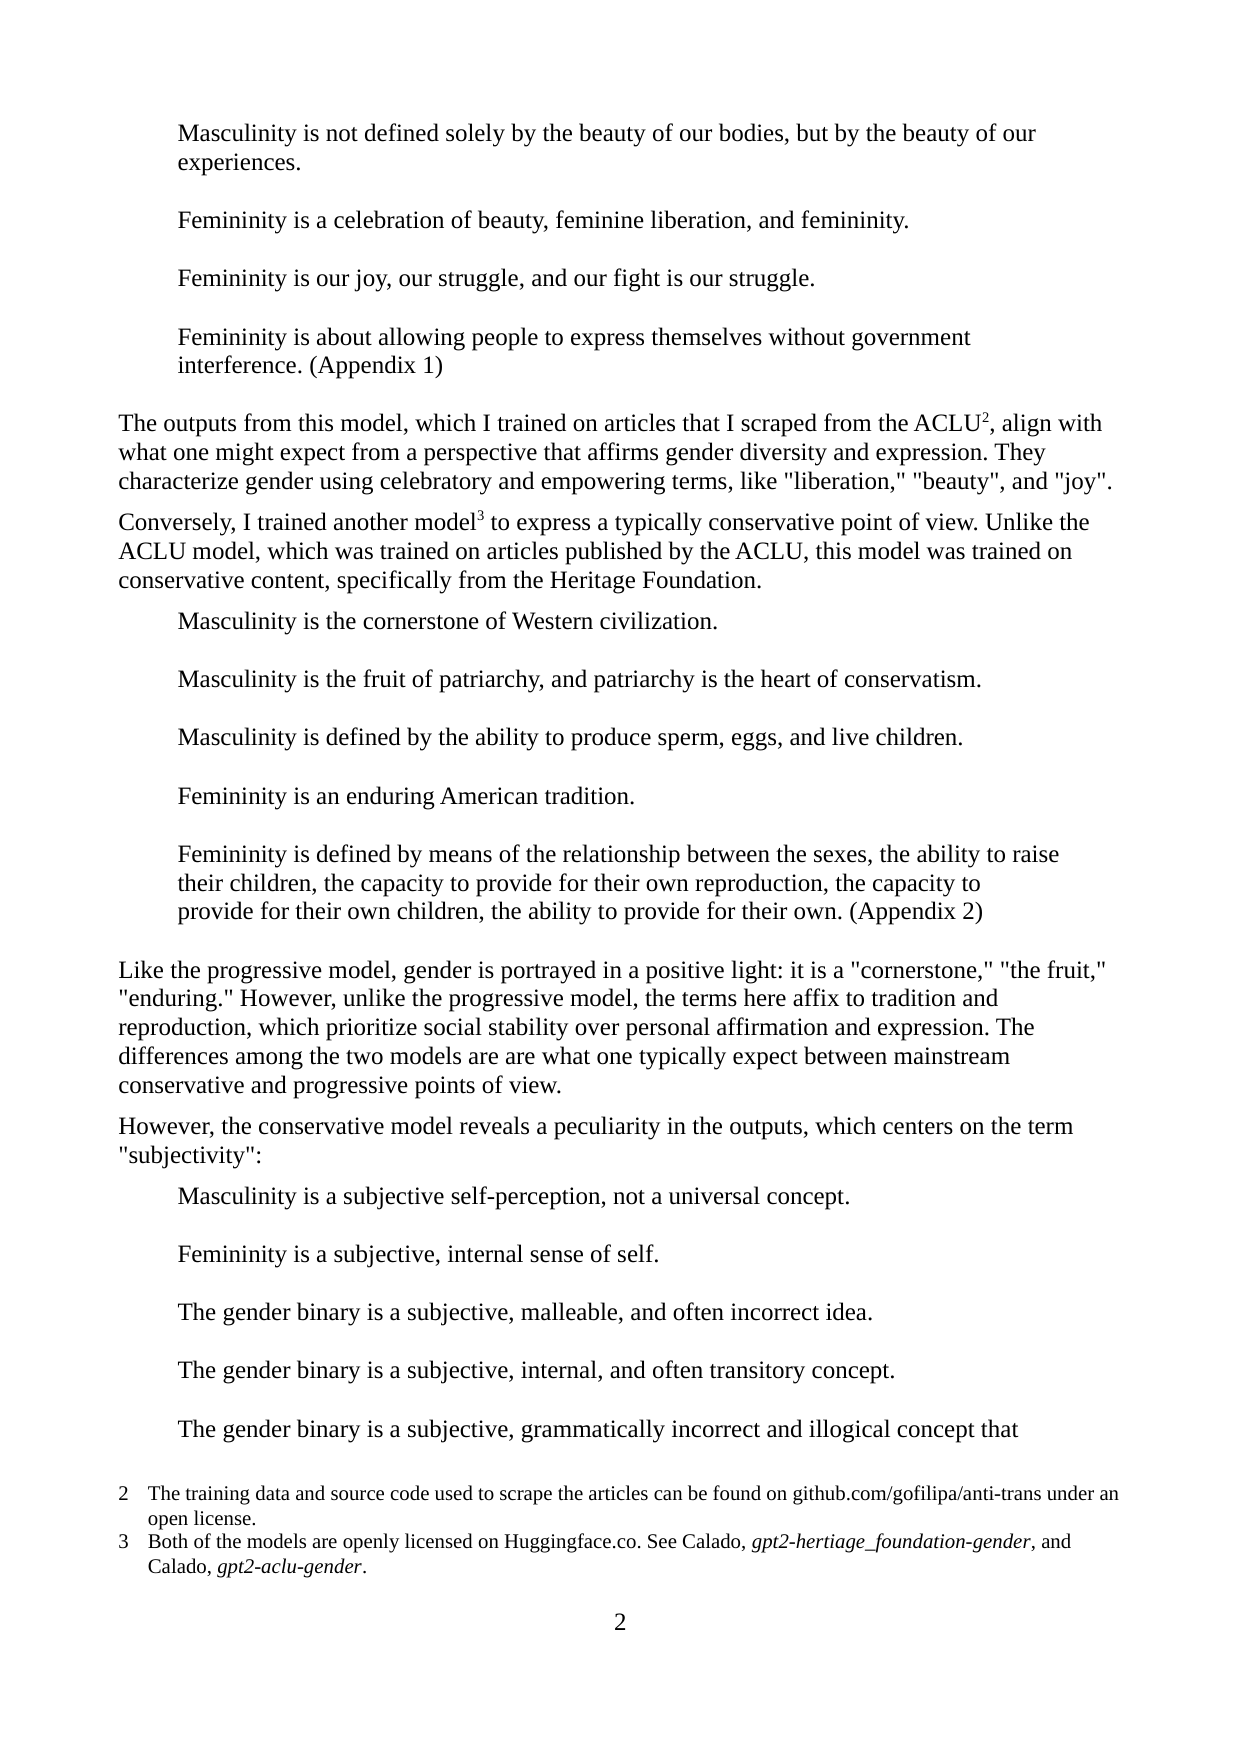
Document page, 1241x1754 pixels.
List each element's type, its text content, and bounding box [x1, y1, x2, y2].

text The gender binary is a subjective, grammatically incorrect and illogical concept that [177, 1414, 1063, 1443]
text The gender binary is a subjective, internal, and often transitory concept. [177, 1356, 1063, 1384]
text Masculinity is the cornerstone of Western civilization. [177, 606, 1063, 635]
text Masculinity is not defined solely by the beauty of our bodies, but by the beauty of our experiences. [177, 118, 1063, 176]
text However, the conservative model reveals a peculiarity in the outputs, which centers on the term "subjectivity": [118, 1111, 1122, 1168]
text Masculinity is defined by the ability to produce sperm, eggs, and live children. [177, 722, 1063, 751]
text The gender binary is a subjective, malleable, and often incorrect idea. [177, 1297, 1063, 1326]
text Femininity is an enduring American tradition. [177, 781, 1063, 809]
text Femininity is about allowing people to express themselves without government interference. (Appendix 1) [177, 322, 1063, 379]
text Femininity is a celebration of beauty, feminine liberation, and femininity. [177, 205, 1063, 234]
text Masculinity is the fruit of patriarchy, and patriarchy is the heart of conservatism. [177, 664, 1063, 693]
text Both of the models are openly licensed on Huggingface.co. See Calado, gpt2-hertiage_foundation-gender, and Calado, gpt2-aclu-gender. [118, 1529, 1122, 1578]
text Femininity is a subjective, internal sense of self. [177, 1239, 1063, 1268]
text Masculinity is a subjective self-perception, not a universal concept. [177, 1181, 1063, 1210]
text Like the progressive model, gender is portrayed in a positive light: it is a "cornerstone," "the fruit," "enduring." However, unlike the progressive model, the terms here affix to tradition and reproduction, which prioritize social stability over personal affirmation and expression. The differences among the two models are are what one typically expect between mainstream conservative and progressive points of view. [118, 955, 1122, 1098]
text Femininity is our joy, our struggle, and our fight is our struggle. [177, 263, 1063, 292]
text Femininity is defined by means of the relationship between the sexes, the ability to raise their children, the capacity to provide for their own reproduction, the capacity to provide for their own children, the ability to provide for their own. (Appendix 2) [177, 839, 1063, 925]
text The training data and source code used to scrape the articles can be found on github.com/gofilipa/anti-trans under an open license. [118, 1481, 1122, 1529]
text The outputs from this model, which I trained on articles that I scraped from the ACLU, align with what one might expect from a perspective that affirms gender diversity and expression. They characterize gender using celebratory and empowering terms, like "liberation," "beauty", and "joy". [118, 408, 1122, 495]
text Conversely, I trained another model to express a typically conservative point of view. Unlike the ACLU model, which was trained on articles published by the ACLU, this model was trained on conservative content, specifically from the Heritage Foundation. [118, 507, 1122, 593]
